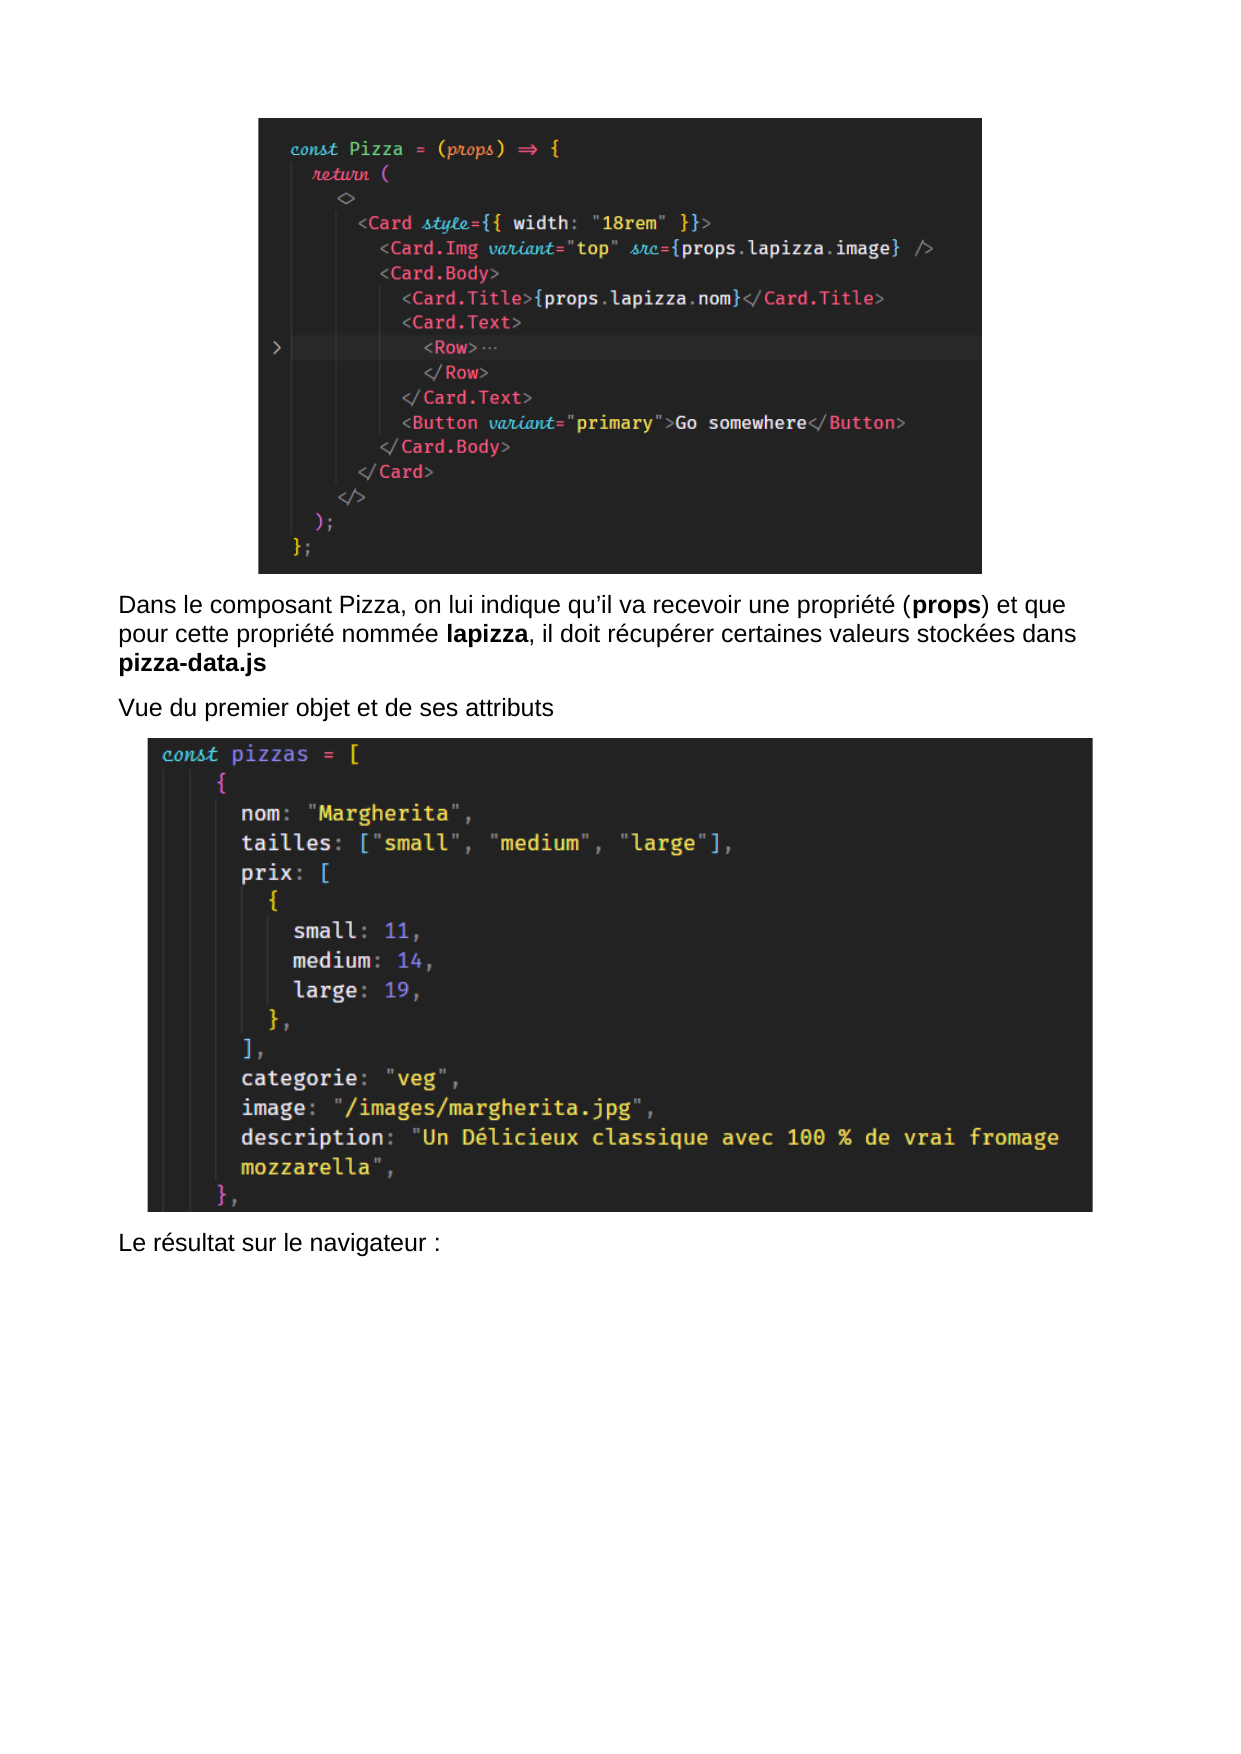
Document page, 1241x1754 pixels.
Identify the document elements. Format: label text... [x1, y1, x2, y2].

text Dans le composant Pizza, on lui indique qu’il va recevoir une propriété (props) et que pour cette propriété nommée lapizza, il doit récupérer certaines valeurs stockées dans pizza-data.js [118, 590, 1122, 677]
text Le résultat sur le navigateur : [118, 1228, 1122, 1257]
text Vue du premier objet et de ses attributs [118, 693, 1122, 722]
picture [258, 118, 982, 574]
picture [147, 738, 1093, 1212]
